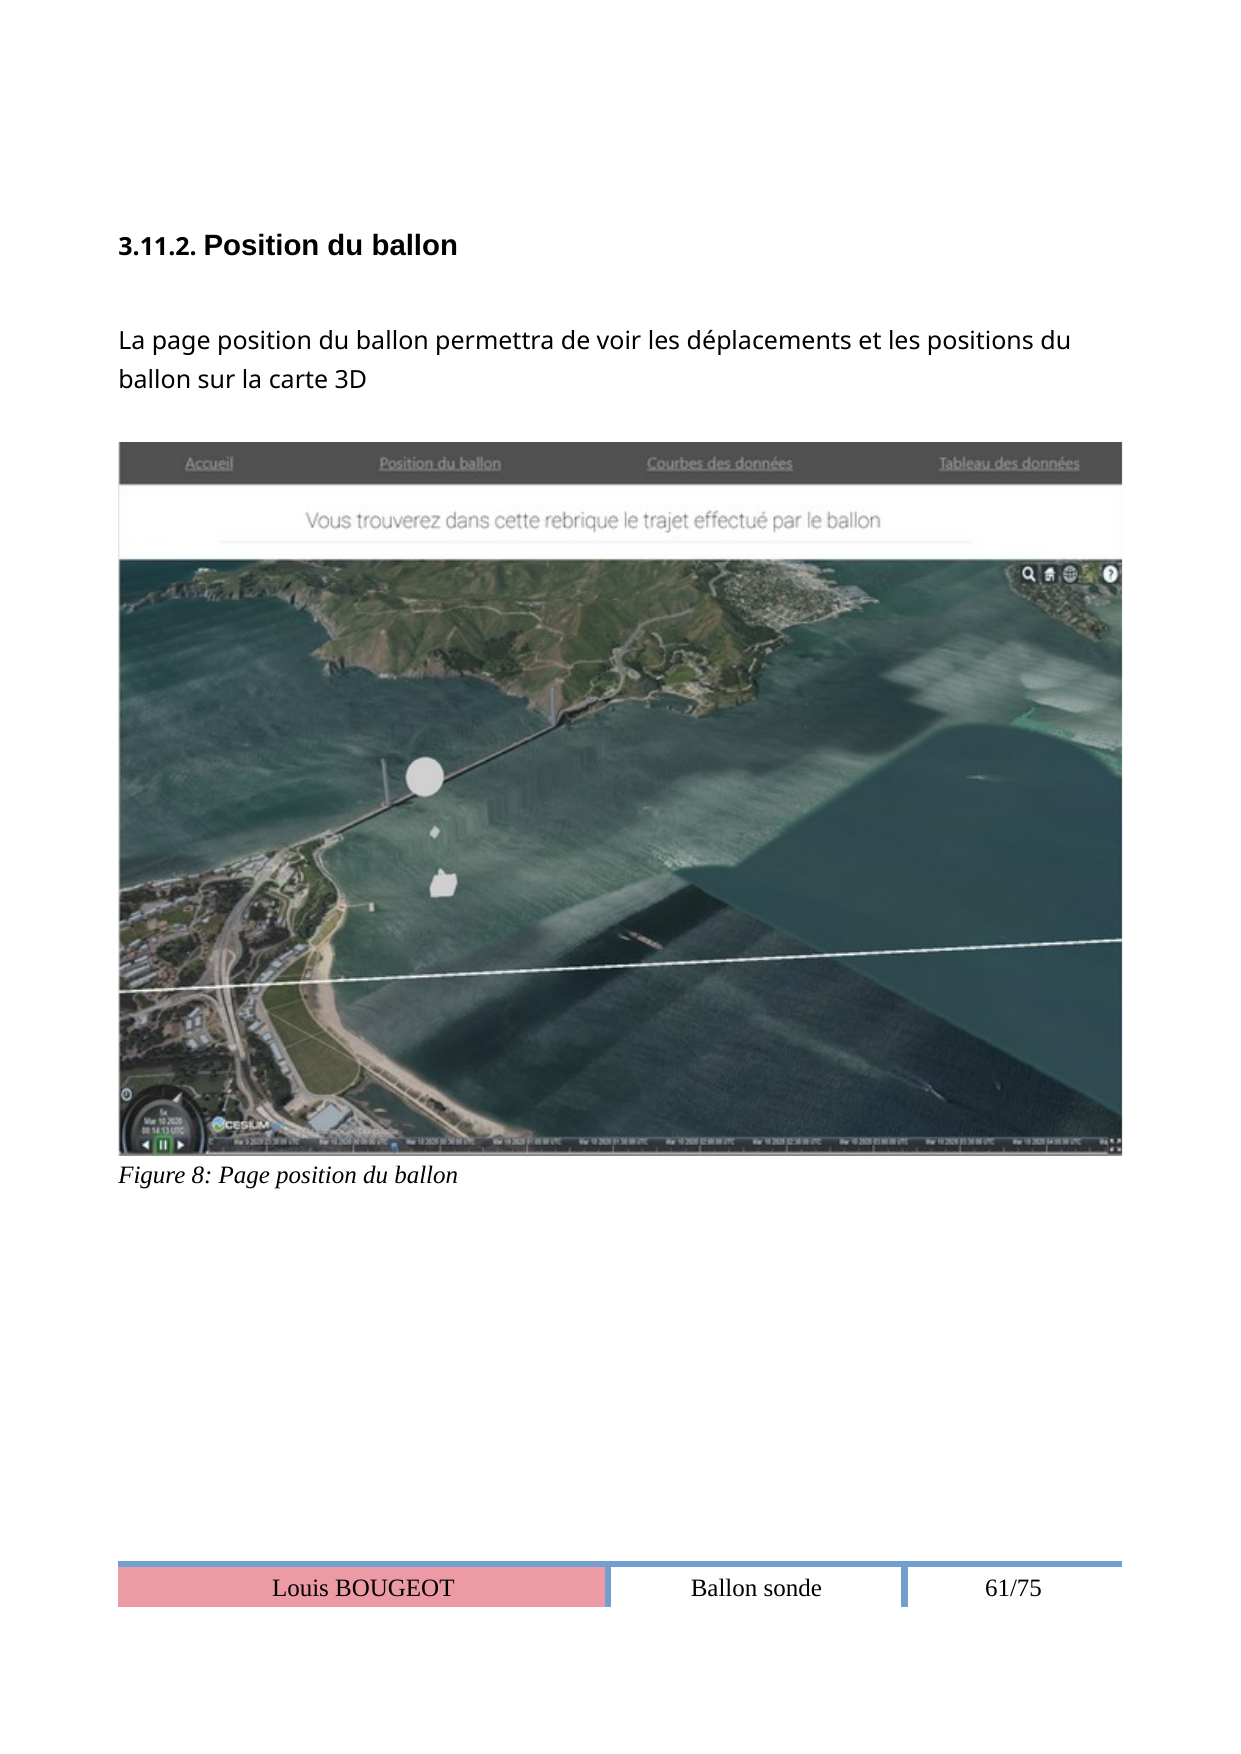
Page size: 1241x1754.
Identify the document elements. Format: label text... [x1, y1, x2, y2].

text La page position du ballon permettra de voir les déplacements et les positions du ballon sur la carte 3D [118, 323, 1122, 396]
subtitle Position du ballon [118, 228, 1122, 263]
text Figure 8: Page position du ballon [118, 443, 1169, 1189]
picture [118, 442, 1123, 1156]
